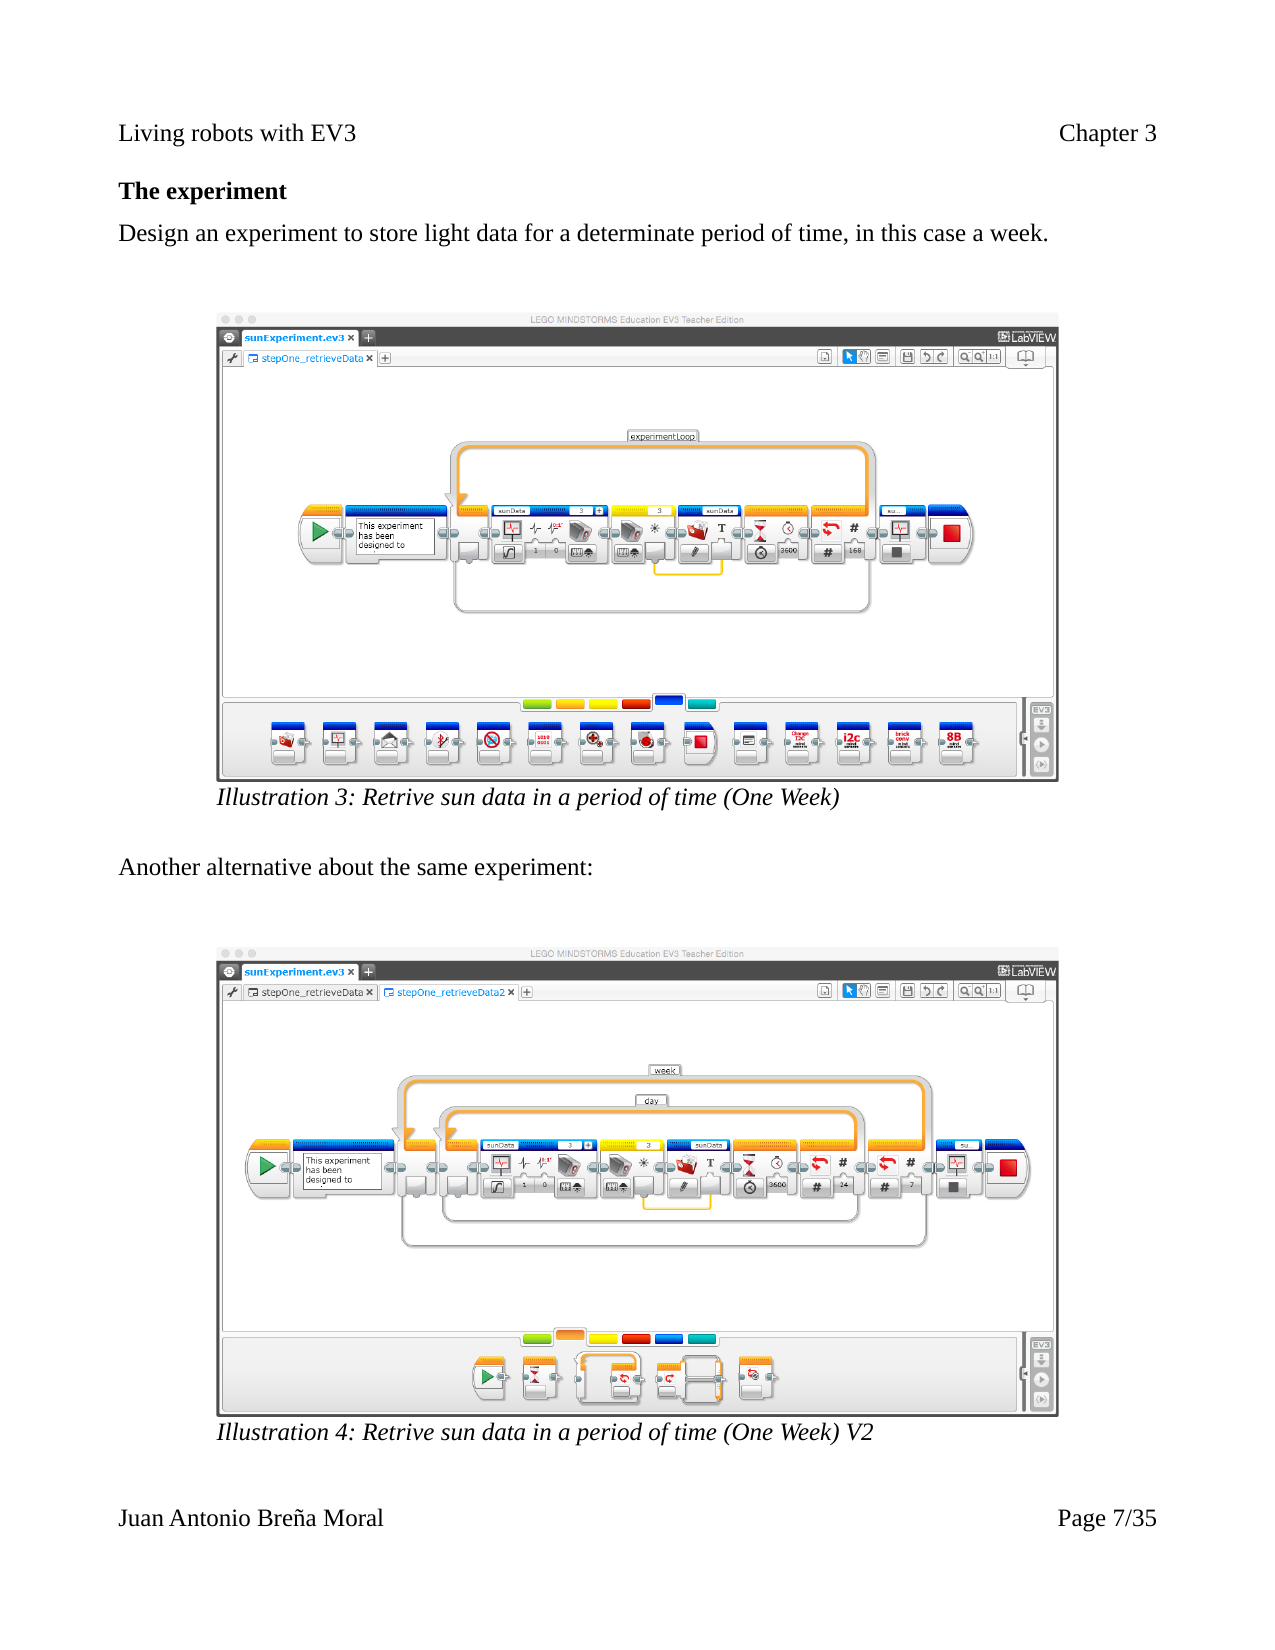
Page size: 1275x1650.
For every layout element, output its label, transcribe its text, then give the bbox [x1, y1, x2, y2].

picture [216, 947, 1059, 1417]
text The experiment [118, 176, 1157, 205]
text Illustration 3: Retrive sun data in a period of time (One Week) [216, 782, 1058, 811]
picture [216, 312, 1059, 782]
text Design an experiment to store light data for a determinate period of time, in this case a week. [118, 218, 1157, 246]
text Another alternative about the same experiment: [118, 852, 1157, 881]
text Illustration 4: Retrive sun data in a period of time (One Week) V2 [216, 1417, 1058, 1445]
